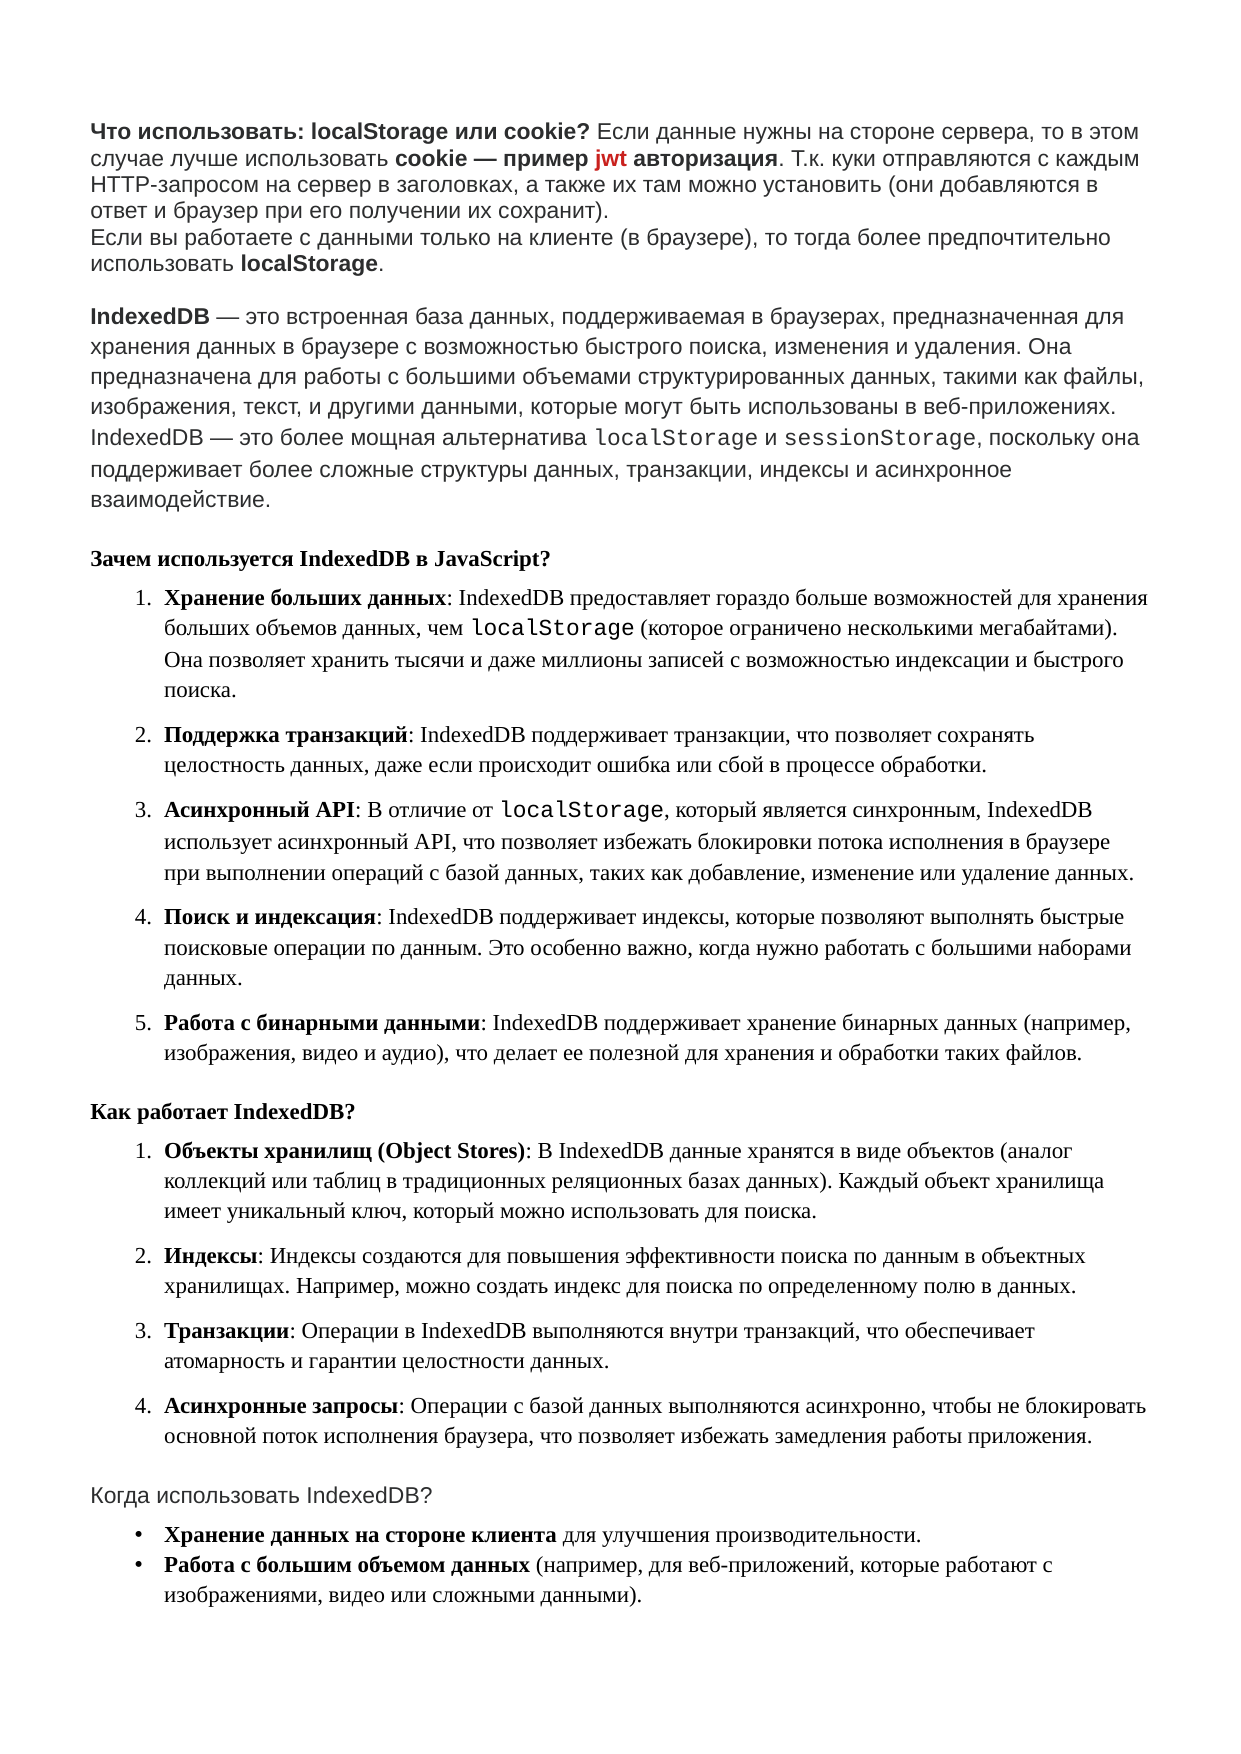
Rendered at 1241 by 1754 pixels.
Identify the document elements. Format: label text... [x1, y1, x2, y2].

list Транзакции: Операции в IndexedDB выполняются внутри транзакций, что обеспечивает атомарность и гарантии целостности данных. [134, 1317, 1150, 1374]
subtitle Зачем используется IndexedDB в JavaScript? [90, 545, 1150, 572]
list Работа с большим объемом данных (например, для веб-приложений, которые работают с изображениями, видео или сложными данными). [134, 1551, 1150, 1607]
list Асинхронные запросы: Операции с базой данных выполняются асинхронно, чтобы не блокировать основной поток исполнения браузера, что позволяет избежать замедления работы приложения. [134, 1392, 1150, 1449]
list Асинхронный API: В отличие от localStorage, который является синхронным, IndexedDB использует асинхронный API, что позволяет избежать блокировки потока исполнения в браузере при выполнении операций с базой данных, таких как добавление, изменение или удаление данных. [134, 796, 1150, 885]
list Работа с бинарными данными: IndexedDB поддерживает хранение бинарных данных (например, изображения, видео и аудио), что делает ее полезной для хранения и обработки таких файлов. [134, 1009, 1150, 1065]
subtitle Как работает IndexedDB? [90, 1098, 1150, 1124]
list Индексы: Индексы создаются для повышения эффективности поиска по данным в объектных хранилищах. Например, можно создать индекс для поиска по определенному полю в данных. [134, 1242, 1150, 1299]
text Что использовать: localStorage или cookie? Если данные нужны на стороне сервера, то в этом случае лучше использовать cookie — пример jwt авторизация. Т.к. куки отправляются с каждым HTTP-запросом на сервер в заголовках, а также их там можно установить (они добавляются в ответ и браузер при его получении их сохранит). Если вы работаете с данными только на клиенте (в браузере), то тогда более предпочтительно использовать localStorage. [90, 118, 1150, 276]
subtitle Когда использовать IndexedDB? [90, 1482, 1150, 1508]
list Хранение данных на стороне клиента для улучшения производительности. [134, 1521, 1150, 1547]
list Хранение больших данных: IndexedDB предоставляет гораздо больше возможностей для хранения больших объемов данных, чем localStorage (которое ограничено несколькими мегабайтами). Она позволяет хранить тысячи и даже миллионы записей с возможностью индексации и быстрого поиска. [134, 584, 1150, 703]
text IndexedDB — это встроенная база данных, поддерживаемая в браузерах, предназначенная для хранения данных в браузере с возможностью быстрого поиска, изменения и удаления. Она предназначена для работы с большими объемами структурированных данных, такими как файлы, изображения, текст, и другими данными, которые могут быть использованы в веб-приложениях. IndexedDB — это более мощная альтернатива localStorage и sessionStorage, поскольку она поддерживает более сложные структуры данных, транзакции, индексы и асинхронное взаимодействие. [90, 303, 1150, 512]
list Объекты хранилищ (Object Stores): В IndexedDB данные хранятся в виде объектов (аналог коллекций или таблиц в традиционных реляционных базах данных). Каждый объект хранилища имеет уникальный ключ, который можно использовать для поиска. [134, 1137, 1150, 1224]
list Поиск и индексация: IndexedDB поддерживает индексы, которые позволяют выполнять быстрые поисковые операции по данным. Это особенно важно, когда нужно работать с большими наборами данных. [134, 903, 1150, 990]
list Поддержка транзакций: IndexedDB поддерживает транзакции, что позволяет сохранять целостность данных, даже если происходит ошибка или сбой в процессе обработки. [134, 721, 1150, 778]
